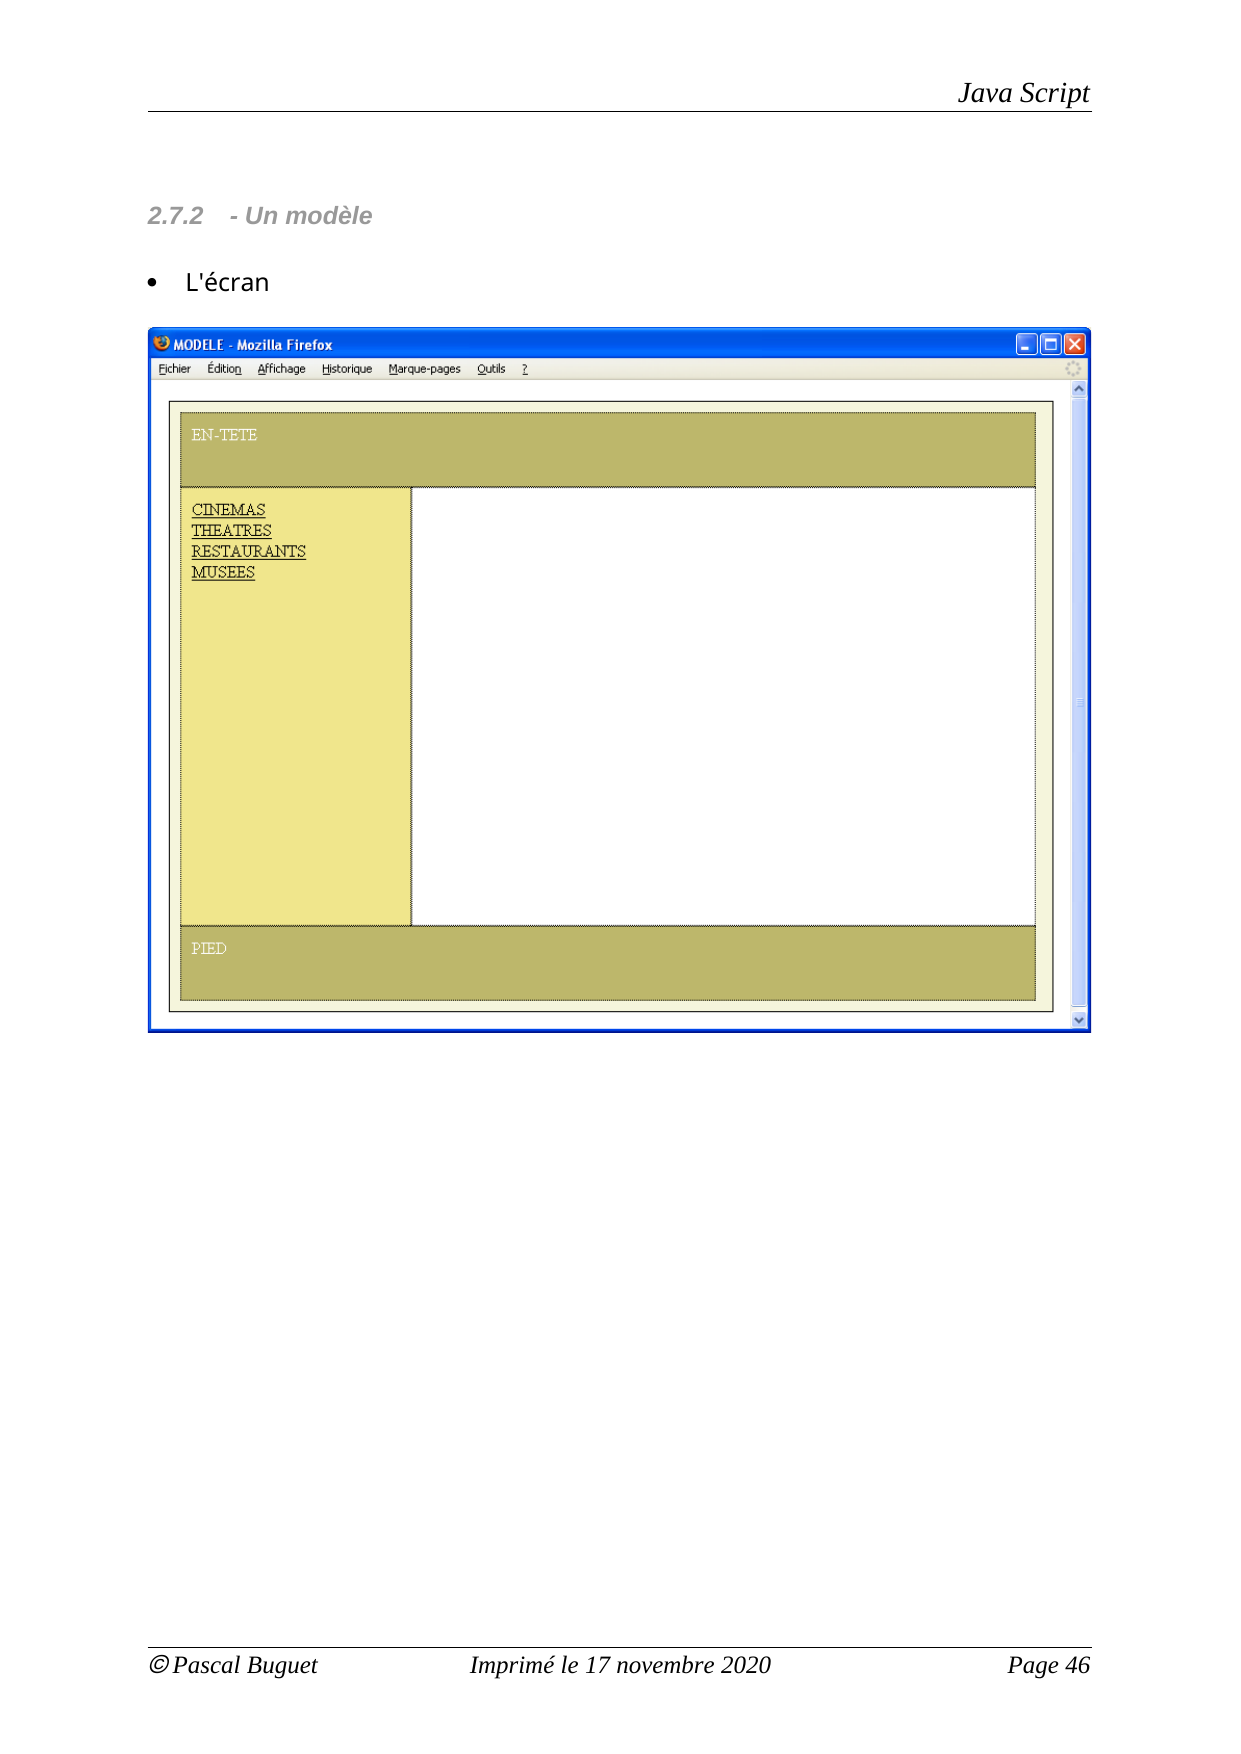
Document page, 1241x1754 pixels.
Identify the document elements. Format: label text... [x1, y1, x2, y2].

list L'écran [148, 264, 1092, 299]
subtitle - Un modèle [148, 201, 1092, 230]
picture [147, 327, 1092, 1033]
